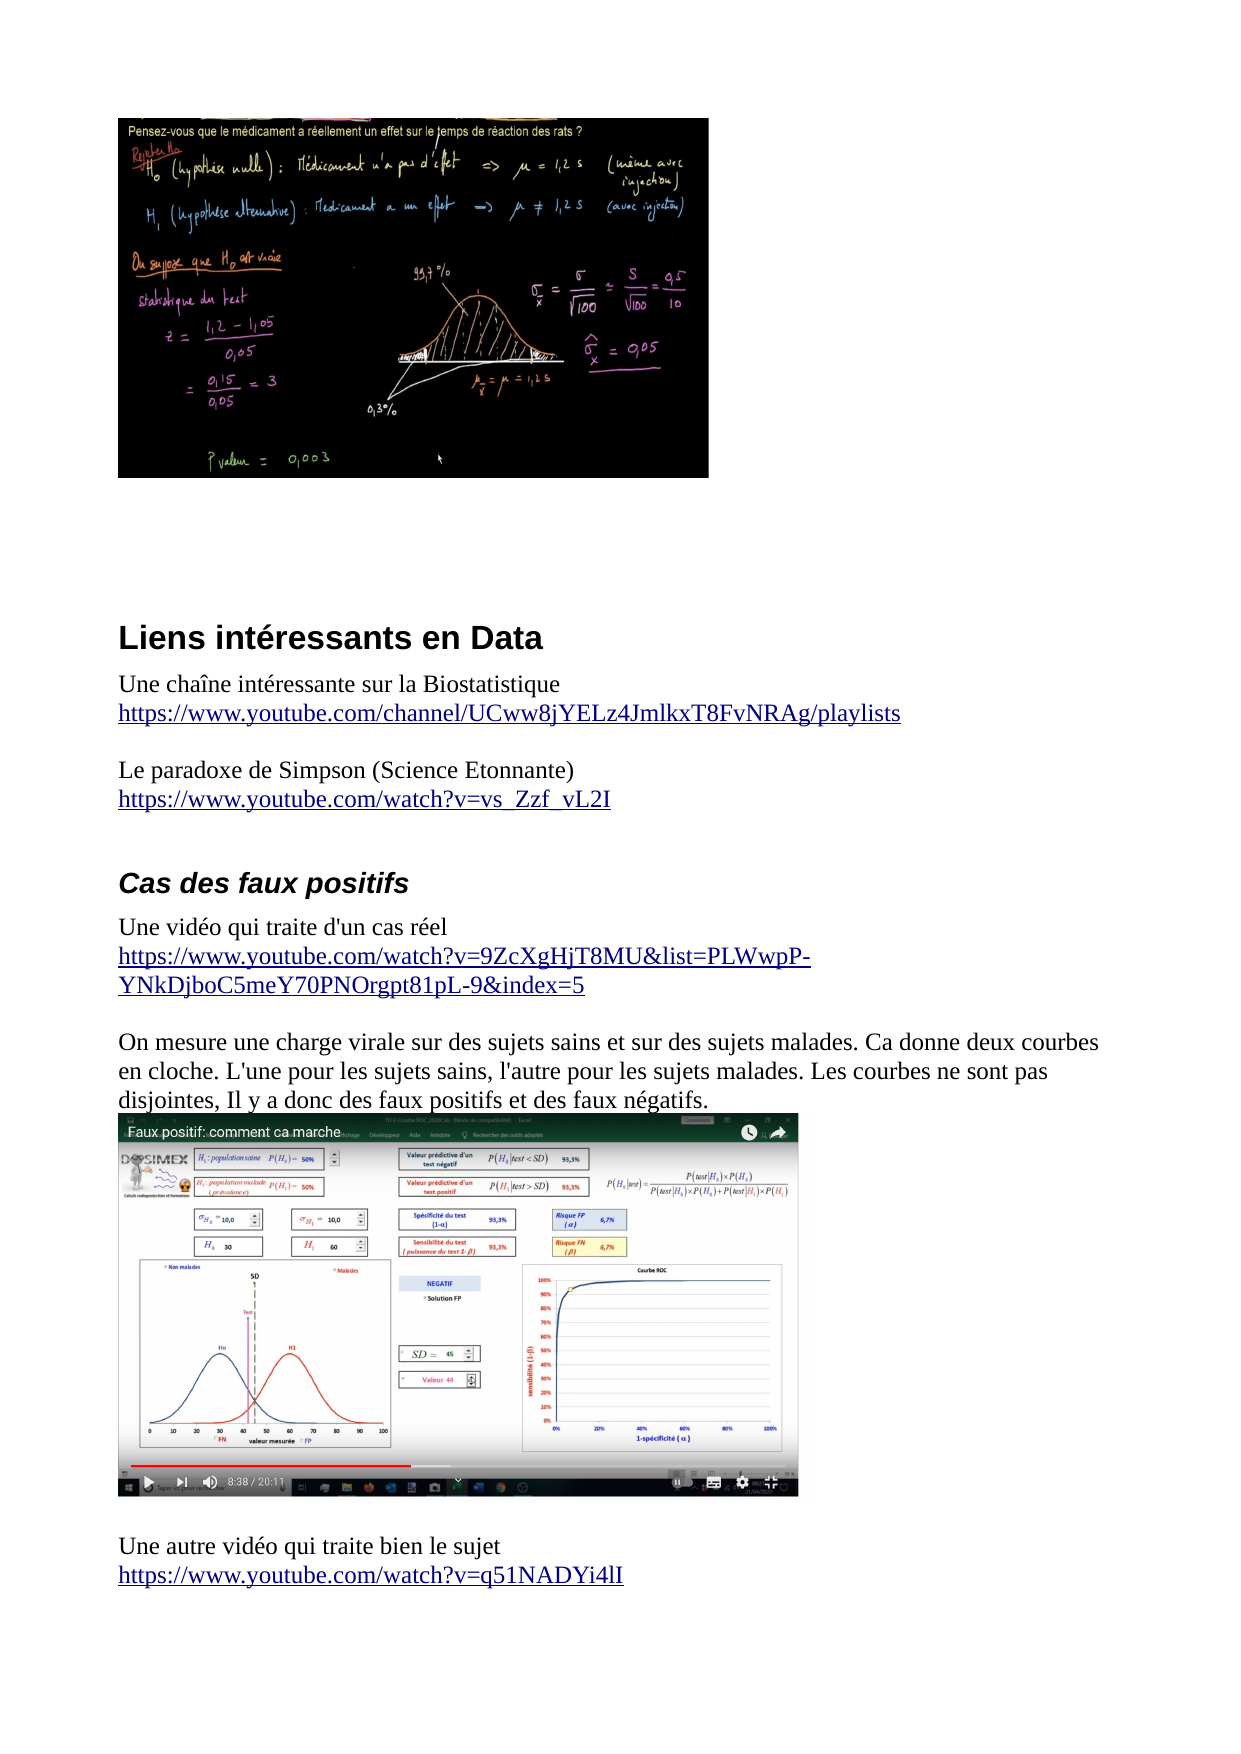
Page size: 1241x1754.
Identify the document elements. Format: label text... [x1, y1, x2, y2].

text Le paradoxe de Simpson (Science Etonnante) [118, 755, 1122, 784]
text https://www.youtube.com/watch?v=q51NADYi4lI [118, 1560, 1122, 1588]
subtitle Liens intéressants en Data [118, 618, 1122, 656]
picture [118, 118, 709, 478]
text https://www.youtube.com/watch?v=9ZcXgHjT8MU&list=PLWwpP-YNkDjboC5meY70PNOrgpt81pL-9&index=5 [118, 941, 1122, 999]
text Une vidéo qui traite d'un cas réel [118, 912, 1122, 941]
text On mesure une charge virale sur des sujets sains et sur des sujets malades. Ca donne deux courbes en cloche. L'une pour les sujets sains, l'autre pour les sujets malades. Les courbes ne sont pas disjointes, Il y a donc des faux positifs et des faux négatifs. [118, 1027, 1122, 1114]
text Une chaîne intéressante sur la Biostatistique [118, 669, 1122, 698]
subtitle Cas des faux positifs [118, 866, 1122, 900]
text https://www.youtube.com/watch?v=vs_Zzf_vL2I [118, 784, 1122, 813]
text Une autre vidéo qui traite bien le sujet [118, 1531, 1122, 1560]
text https://www.youtube.com/channel/UCww8jYELz4JmlkxT8FvNRAg/playlists [118, 698, 1122, 726]
